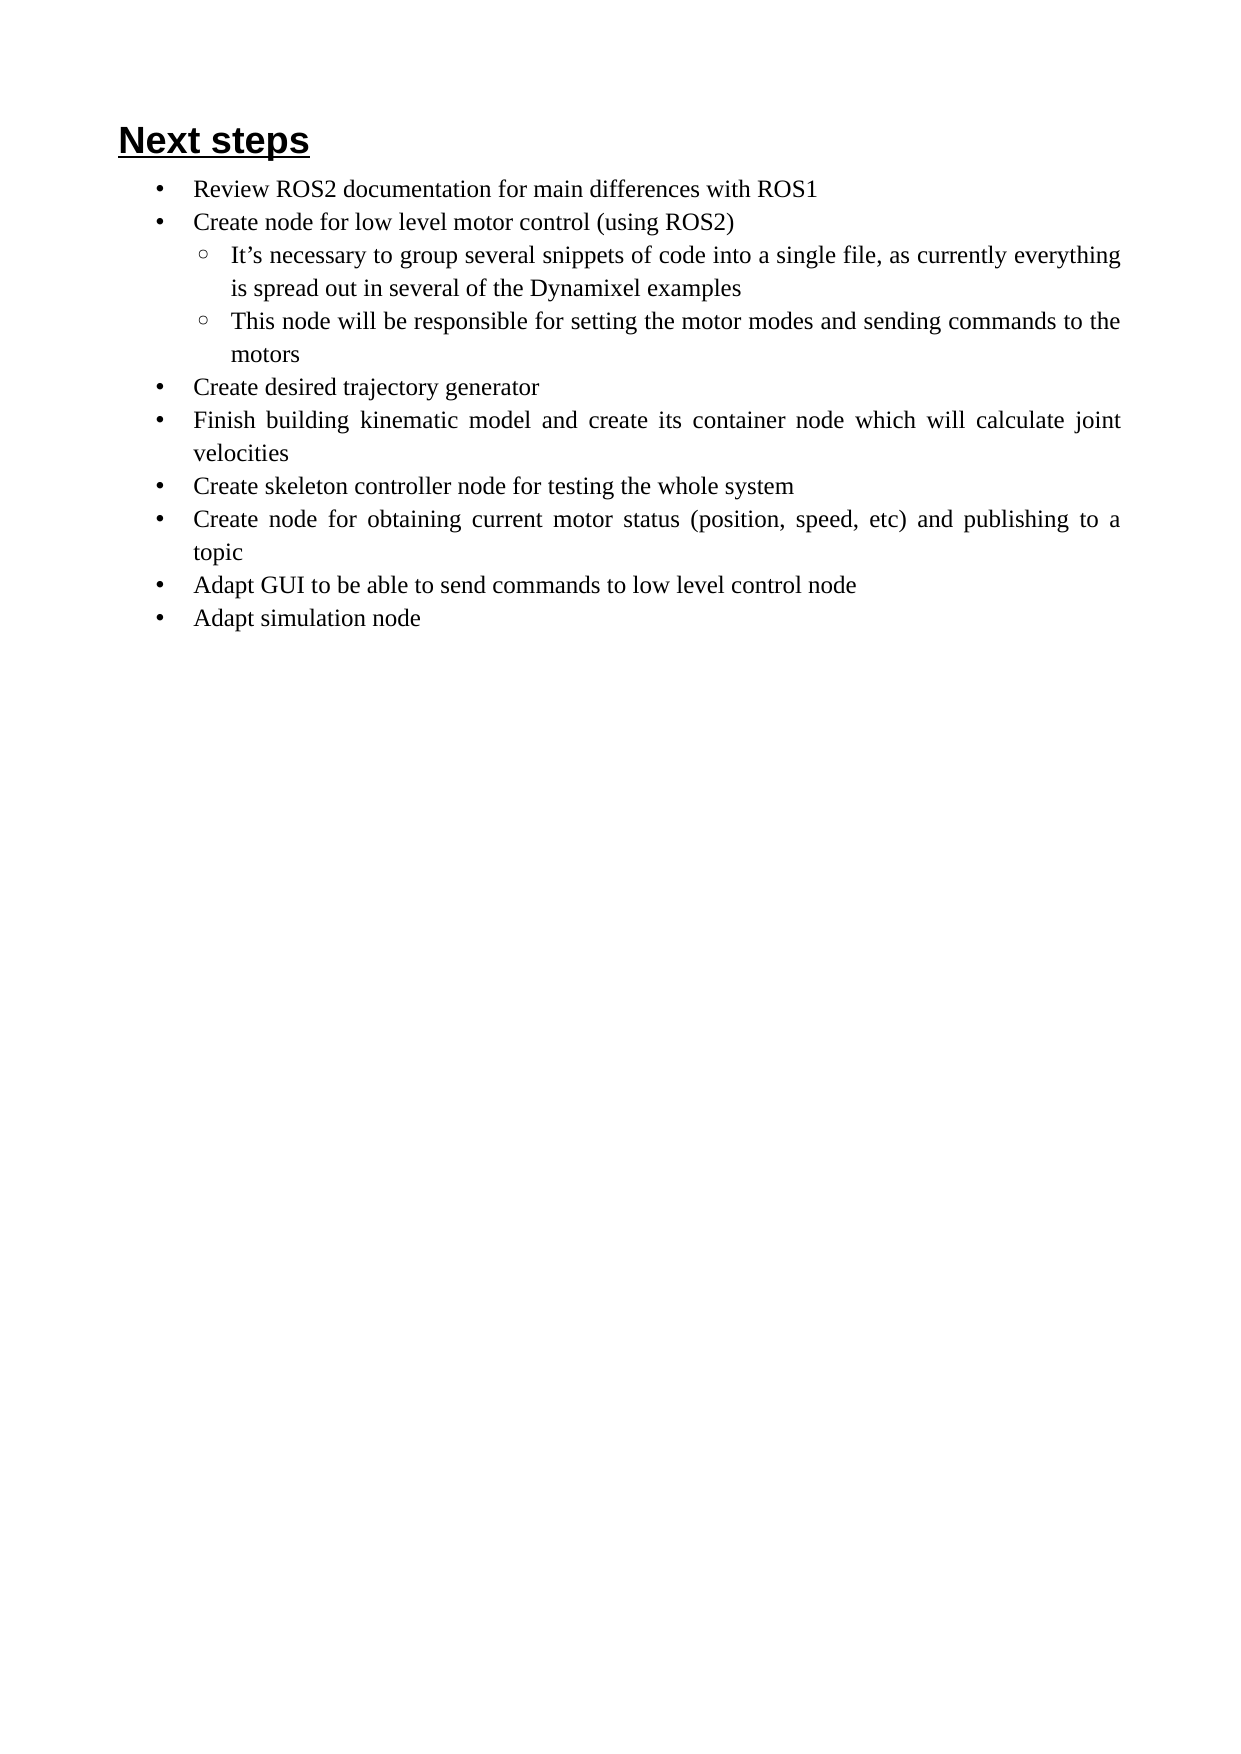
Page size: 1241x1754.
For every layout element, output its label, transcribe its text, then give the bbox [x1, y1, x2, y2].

subtitle Next steps [118, 118, 1122, 162]
list Review ROS2 documentation for main differences with ROS1 [156, 174, 1122, 203]
list Create node for obtaining current motor status (position, speed, etc) and publishing to a topic [156, 504, 1122, 566]
list Create desired trajectory generator [156, 372, 1122, 401]
list This node will be responsible for setting the motor modes and sending commands to the motors [193, 306, 1122, 368]
list It’s necessary to group several snippets of code into a single file, as currently everything is spread out in several of the Dynamixel examples [193, 240, 1122, 302]
list Adapt simulation node [156, 603, 1122, 632]
list Finish building kinematic model and create its container node which will calculate joint velocities [156, 405, 1122, 467]
list Create skeleton controller node for testing the whole system [156, 471, 1122, 500]
list Adapt GUI to be able to send commands to low level control node [156, 571, 1122, 599]
list Create node for low level motor control (using ROS2) [156, 207, 1122, 236]
